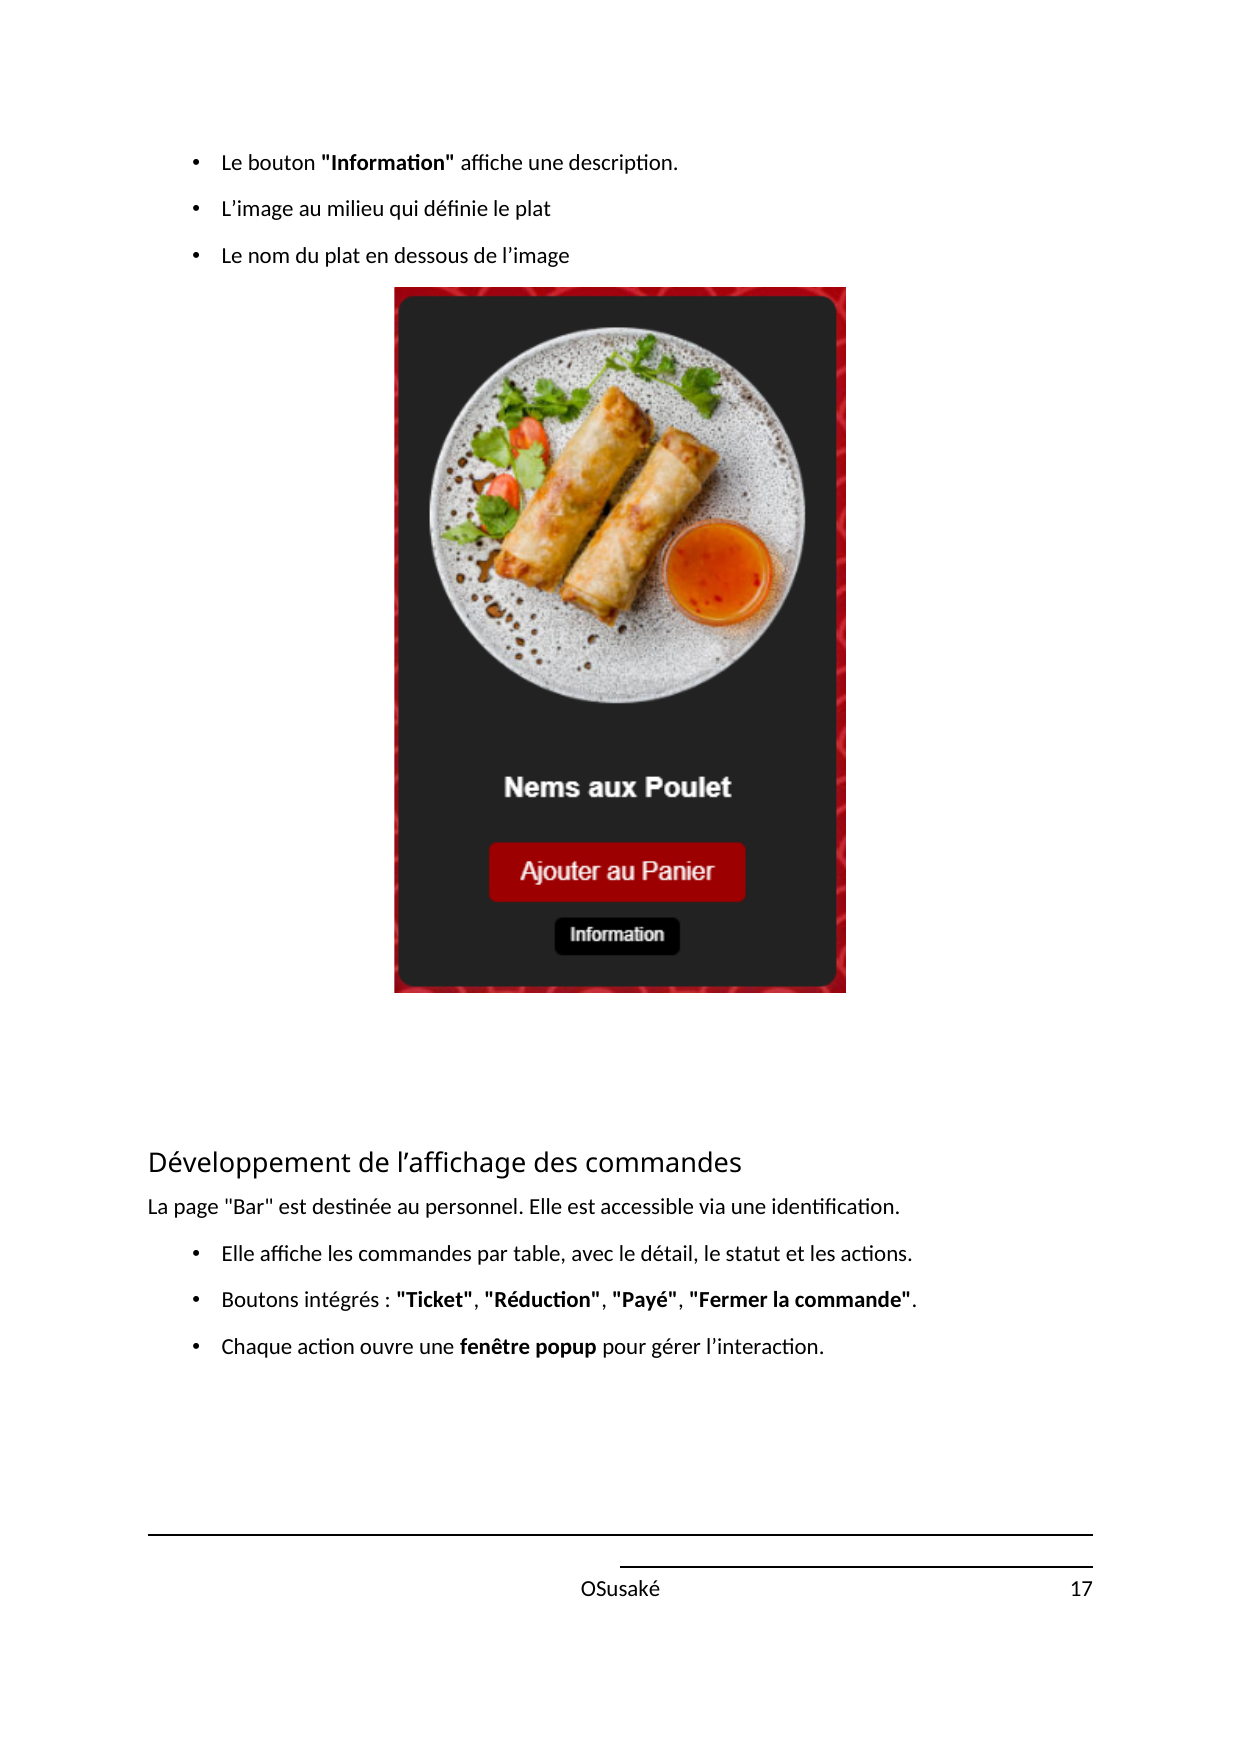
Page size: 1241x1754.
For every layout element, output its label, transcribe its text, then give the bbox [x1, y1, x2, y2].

list Le nom du plat en dessous de l’image [192, 241, 1093, 269]
list Boutons intégrés : "Ticket", "Réduction", "Payé", "Fermer la commande". [192, 1286, 1093, 1314]
subtitle Développement de l’affichage des commandes [148, 1143, 1093, 1180]
list L’image au milieu qui définie le plat [192, 194, 1093, 222]
text La page "Bar" est destinée au personnel. Elle est accessible via une identification. [148, 1192, 1093, 1220]
list Chaque action ouvre une fenêtre popup pour gérer l’interaction. [192, 1332, 1093, 1360]
list Elle affiche les commandes par table, avec le détail, le statut et les actions. [192, 1239, 1093, 1267]
picture [394, 287, 846, 993]
list Le bouton "Information" affiche une description. [192, 148, 1093, 176]
